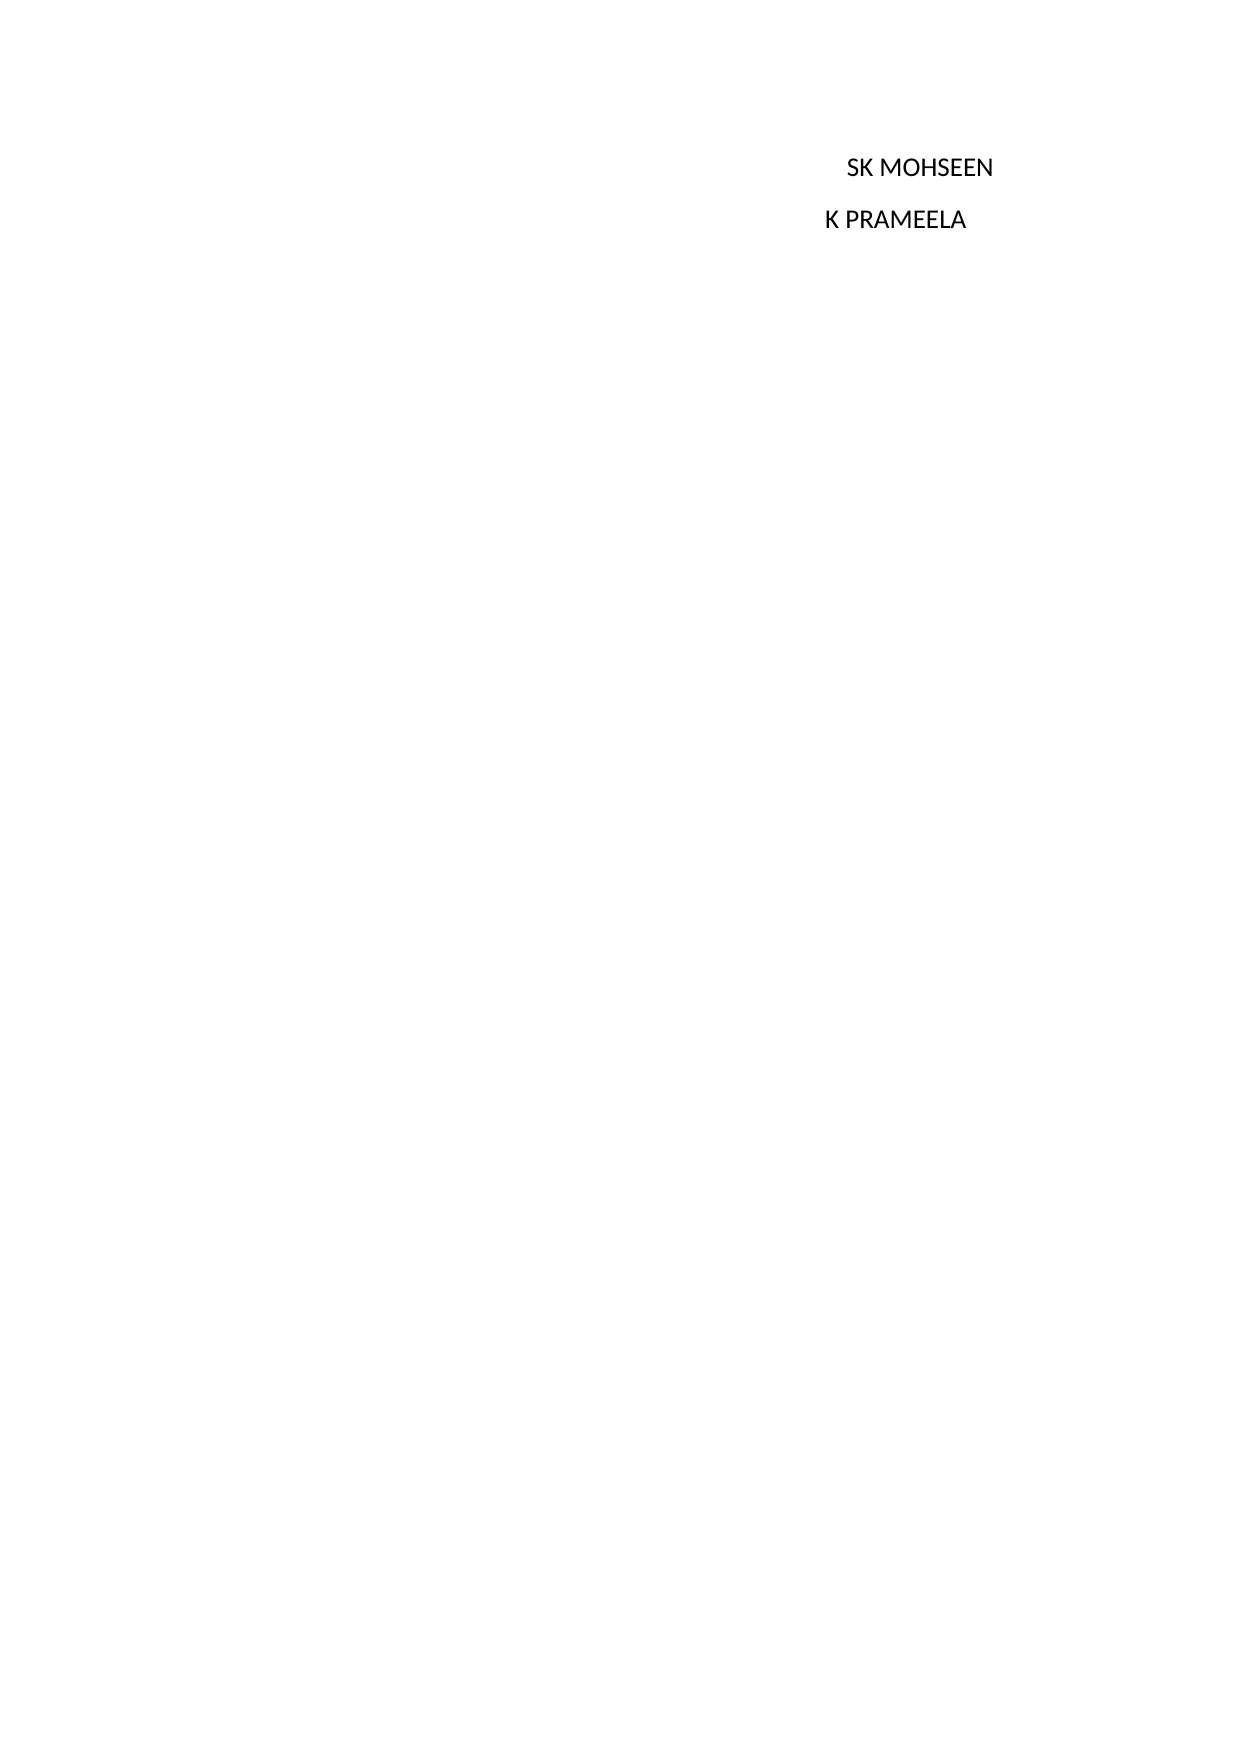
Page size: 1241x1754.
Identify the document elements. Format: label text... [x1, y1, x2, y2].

text K PRAMEELA [150, 202, 1090, 235]
text SK MOHSEEN [150, 150, 1090, 183]
